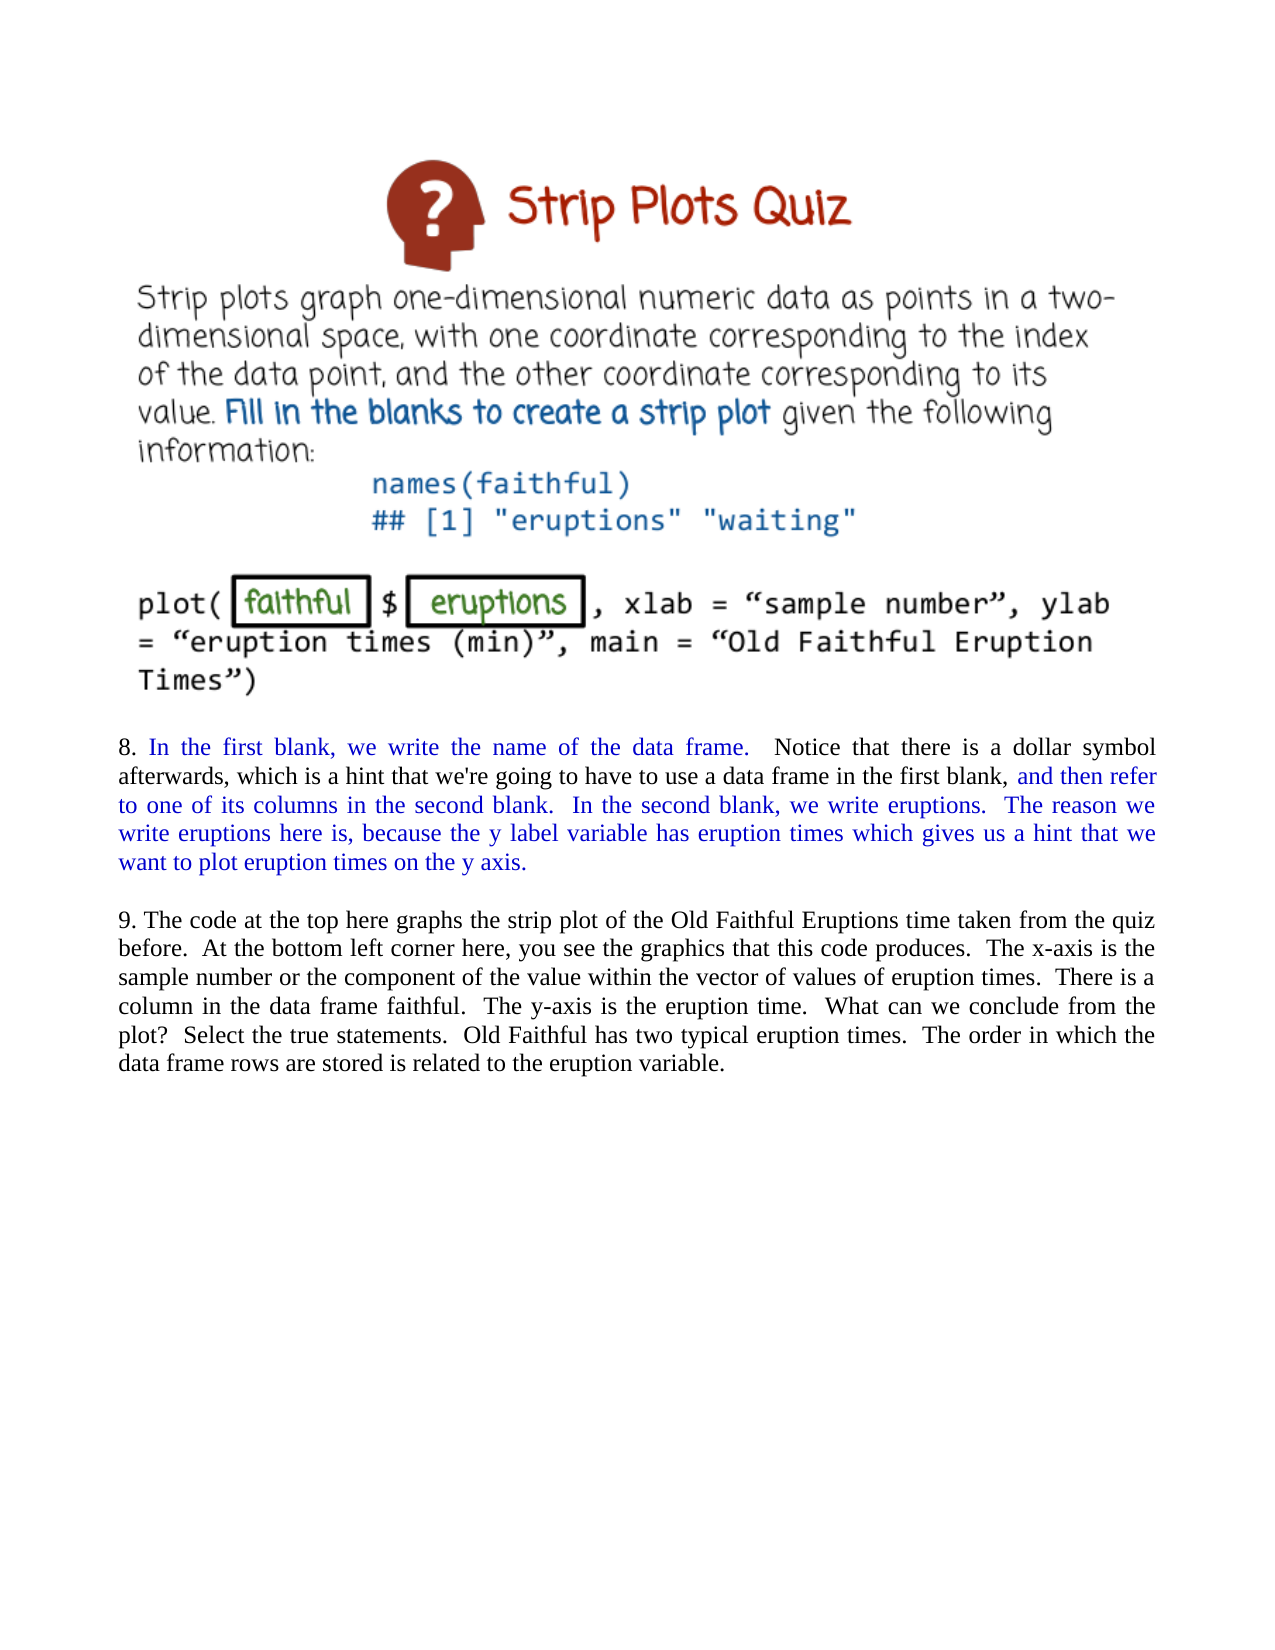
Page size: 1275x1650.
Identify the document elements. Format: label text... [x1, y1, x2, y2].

picture [118, 146, 1157, 704]
text 9. The code at the top here graphs the strip plot of the Old Faithful Eruptions time taken from the quiz before. At the bottom left corner here, you see the graphics that this code produces. The x-axis is the sample number or the component of the value within the vector of values of eruption times. There is a column in the data frame faithful. The y-axis is the eruption time. What can we conclude from the plot? Select the true statements. Old Faithful has two typical eruption times. The order in which the data frame rows are stored is related to the eruption variable. [118, 905, 1157, 1077]
text 8. In the first blank, we write the name of the data frame. Notice that there is a dollar symbol afterwards, which is a hint that we're going to have to use a data frame in the first blank, and then refer to one of its columns in the second blank. In the second blank, we write eruptions. The reason we write eruptions here is, because the y label variable has eruption times which gives us a hint that we want to plot eruption times on the y axis. [118, 732, 1157, 876]
